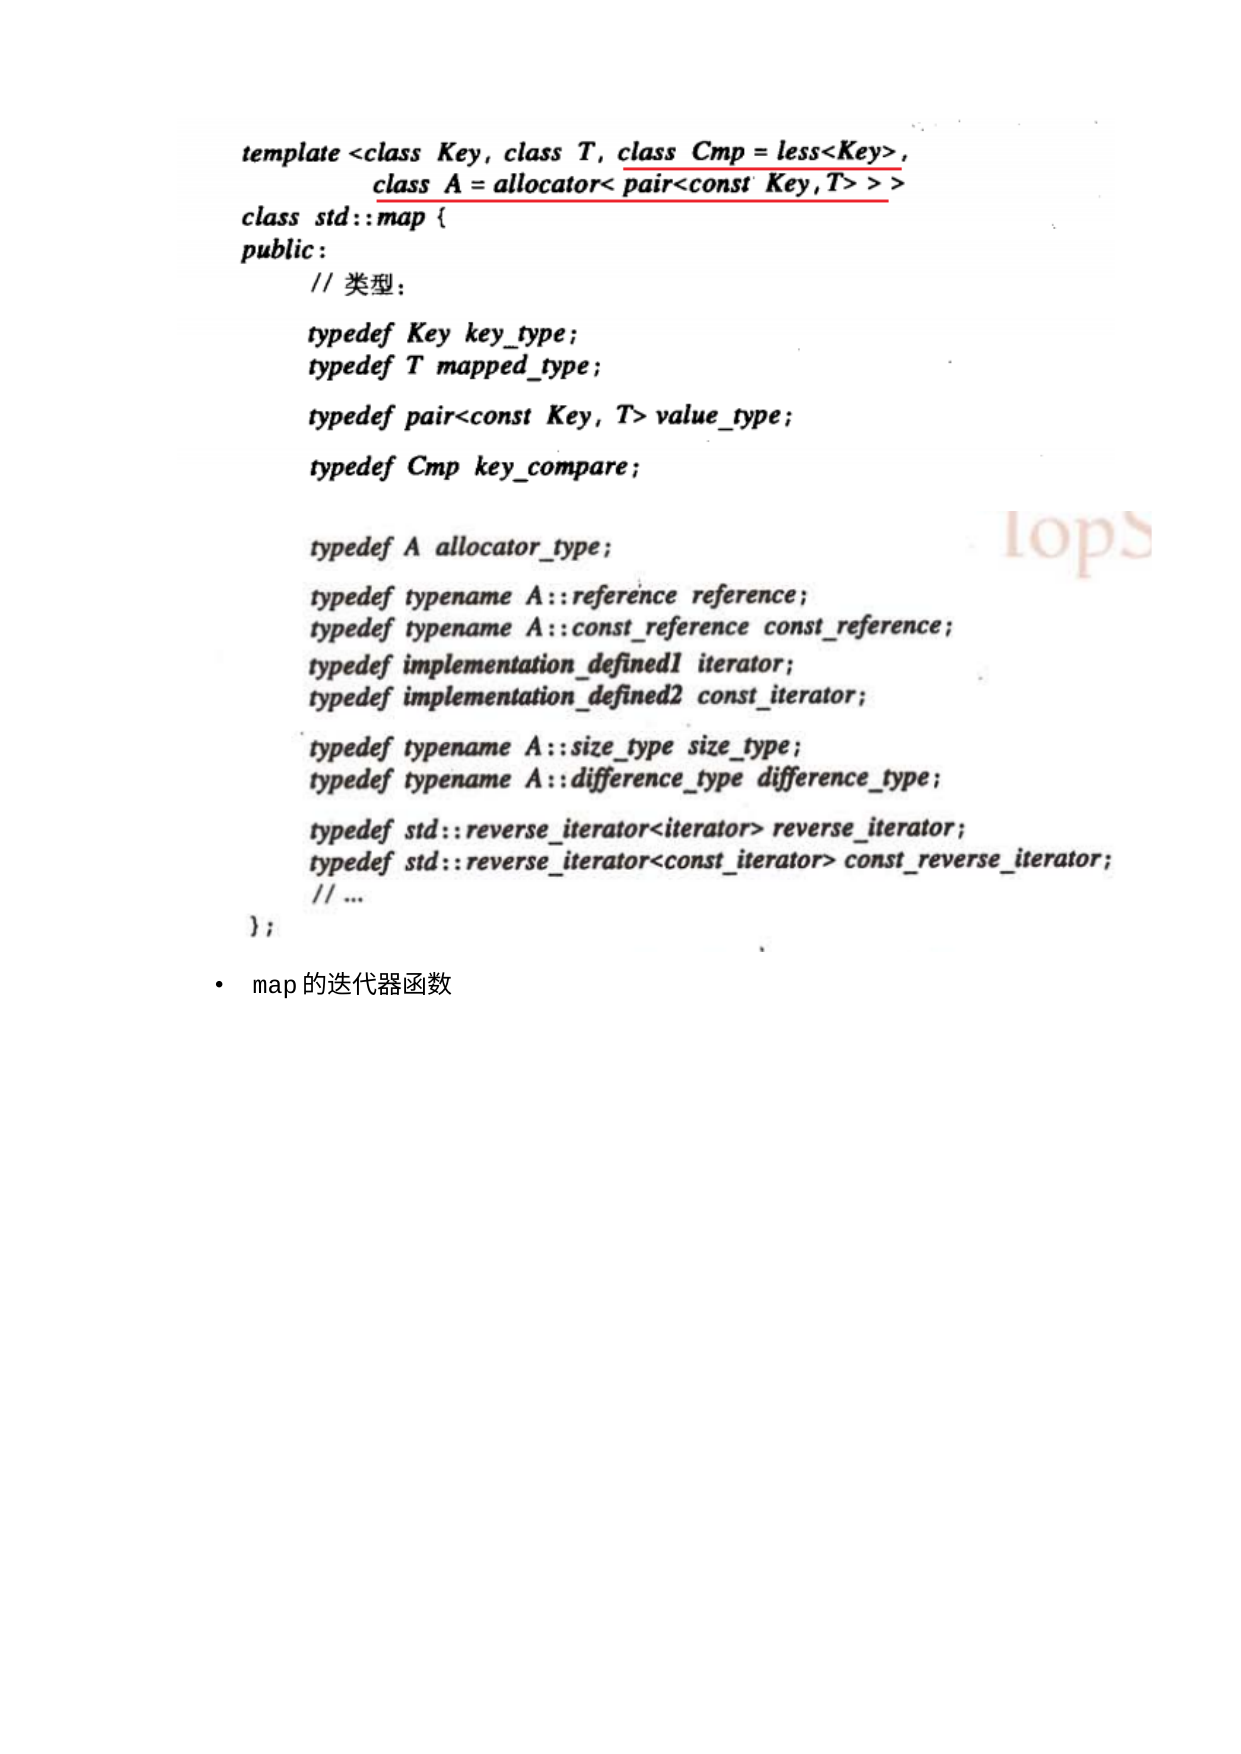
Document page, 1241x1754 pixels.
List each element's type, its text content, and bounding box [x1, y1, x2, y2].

picture [177, 118, 1115, 499]
list map的迭代器函数 [302, 964, 1152, 1001]
picture [177, 511, 1152, 952]
list map的迭代器函数 [215, 964, 302, 1001]
